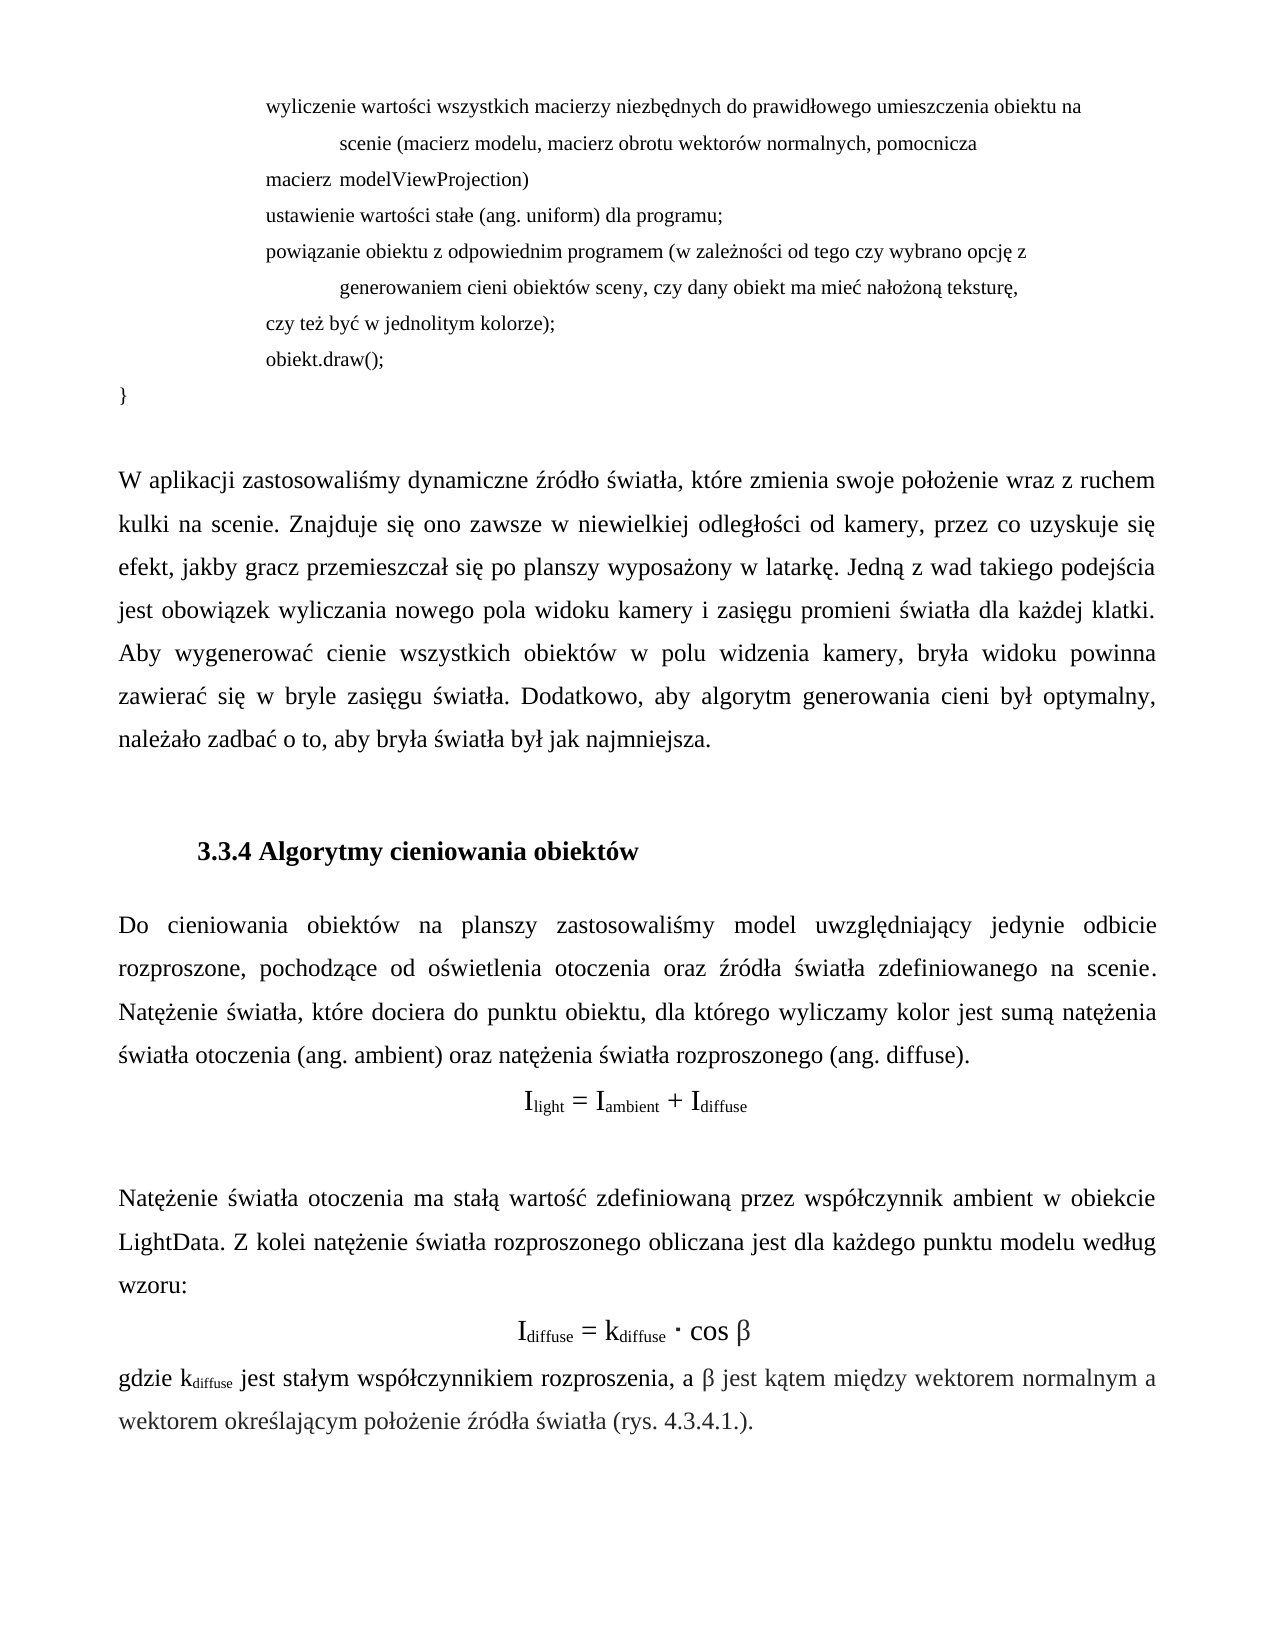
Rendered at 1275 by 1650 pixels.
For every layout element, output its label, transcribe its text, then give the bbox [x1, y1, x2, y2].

text Natężenie światła otoczenia ma stałą wartość zdefiniowaną przez współczynnik ambient w obiekcie LightData. Z kolei natężenie światła rozproszonego obliczana jest dla każdego punktu modelu według wzoru: [118, 1183, 1157, 1298]
text Ilight = Iambient + Idiffuse [118, 1083, 1157, 1116]
text } [118, 383, 1157, 407]
text wyliczenie wartości wszystkich macierzy niezbędnych do prawidłowego umieszczenia obiektu na scenie (macierz modelu, macierz obrotu wektorów normalnych, pomocnicza macierz modelViewProjection) [118, 94, 1157, 191]
text Do cieniowania obiektów na planszy zastosowaliśmy model uwzględniający jedynie odbicie rozproszone, pochodzące od oświetlenia otoczenia oraz źródła światła zdefiniowanego na scenie. Natężenie światła, które dociera do punktu obiektu, dla którego wyliczamy kolor jest sumą natężenia światła otoczenia (ang. ambient) oraz natężenia światła rozproszonego (ang. diffuse). [118, 910, 1157, 1068]
text Idiffuse = kdiffuse ᐧ cos β [118, 1313, 1157, 1346]
text W aplikacji zastosowaliśmy dynamiczne źródło światła, które zmienia swoje położenie wraz z ruchem kulki na scenie. Znajduje się ono zawsze w niewielkiej odległości od kamery, przez co uzyskuje się efekt, jakby gracz przemieszczał się po planszy wyposażony w latarkę. Jedną z wad takiego podejścia jest obowiązek wyliczania nowego pola widoku kamery i zasięgu promieni światła dla każdej klatki. Aby wygenerować cienie wszystkich obiektów w polu widzenia kamery, bryła widoku powinna zawierać się w bryle zasięgu światła. Dodatkowo, aby algorytm generowania cieni był optymalny, należało zadbać o to, aby bryła światła był jak najmniejsza. [118, 466, 1157, 753]
text gdzie kdiffuse jest stałym współczynnikiem rozproszenia, a β jest kątem między wektorem normalnym a wektorem określającym położenie źródła światła (rys. 4.3.4.1.). [118, 1363, 1157, 1435]
text obiekt.draw(); [118, 347, 1157, 371]
text ustawienie wartości stałe (ang. uniform) dla programu; [118, 203, 1157, 227]
text powiązanie obiektu z odpowiednim programem (w zależności od tego czy wybrano opcję z generowaniem cieni obiektów sceny, czy dany obiekt ma mieć nałożoną teksturę, czy też być w jednolitym kolorze); [118, 239, 1157, 335]
subtitle Algorytmy cieniowania obiektów [191, 836, 1157, 867]
